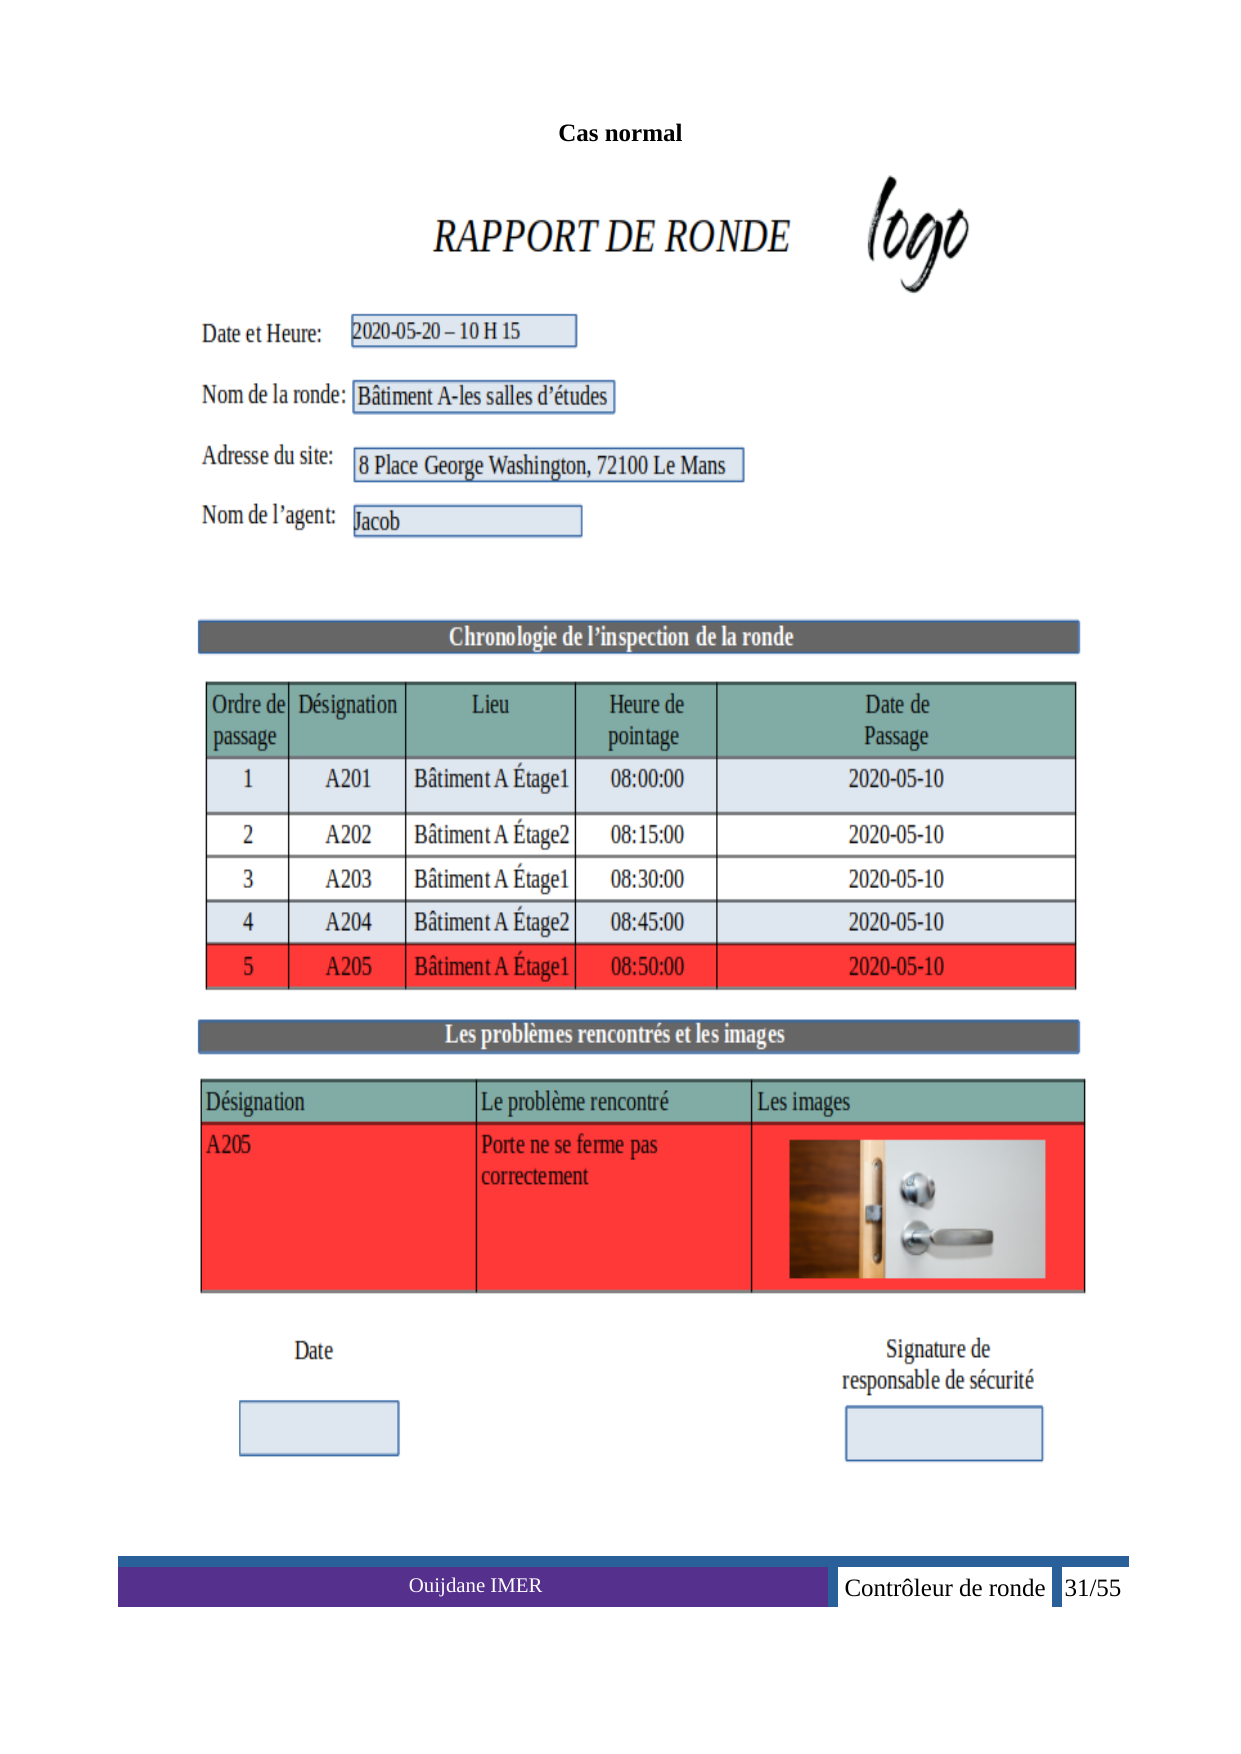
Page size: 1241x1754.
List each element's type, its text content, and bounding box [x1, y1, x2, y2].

picture [103, 162, 1124, 1477]
text Cas normal [118, 118, 1122, 147]
